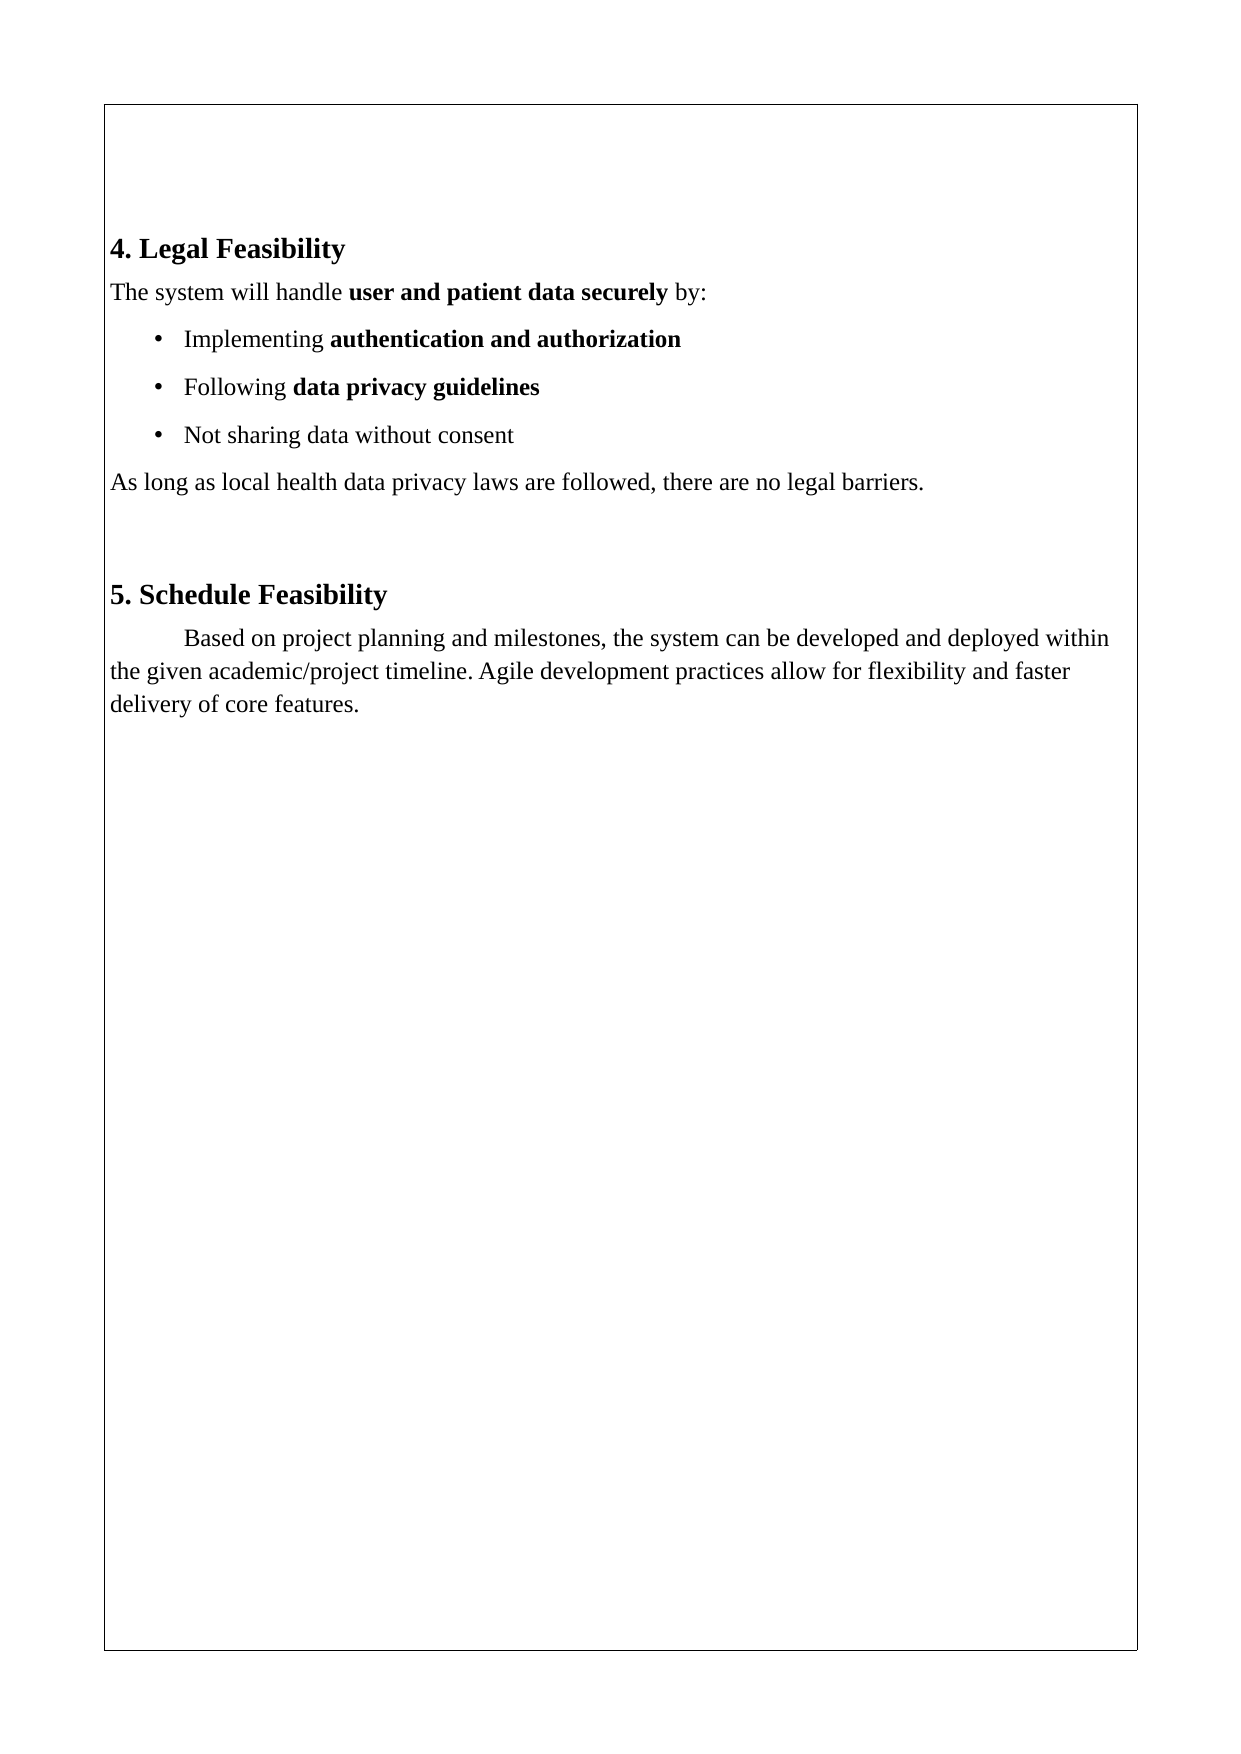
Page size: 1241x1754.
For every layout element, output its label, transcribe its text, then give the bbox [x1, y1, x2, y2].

subtitle 4. Legal Feasibility [110, 231, 1131, 264]
text Based on project planning and milestones, the system can be developed and deployed within the given academic/project timeline. Agile development practices allow for flexibility and faster delivery of core features. [110, 623, 1131, 718]
list Not sharing data without consent [154, 420, 1131, 448]
text As long as local health data privacy laws are followed, there are no legal barriers. [110, 467, 1131, 496]
list Following data privacy guidelines [154, 372, 1131, 401]
list Implementing authentication and authorization [154, 324, 1131, 353]
text The system will handle user and patient data securely by: [110, 277, 1131, 306]
subtitle 5. Schedule Feasibility [110, 577, 1131, 611]
